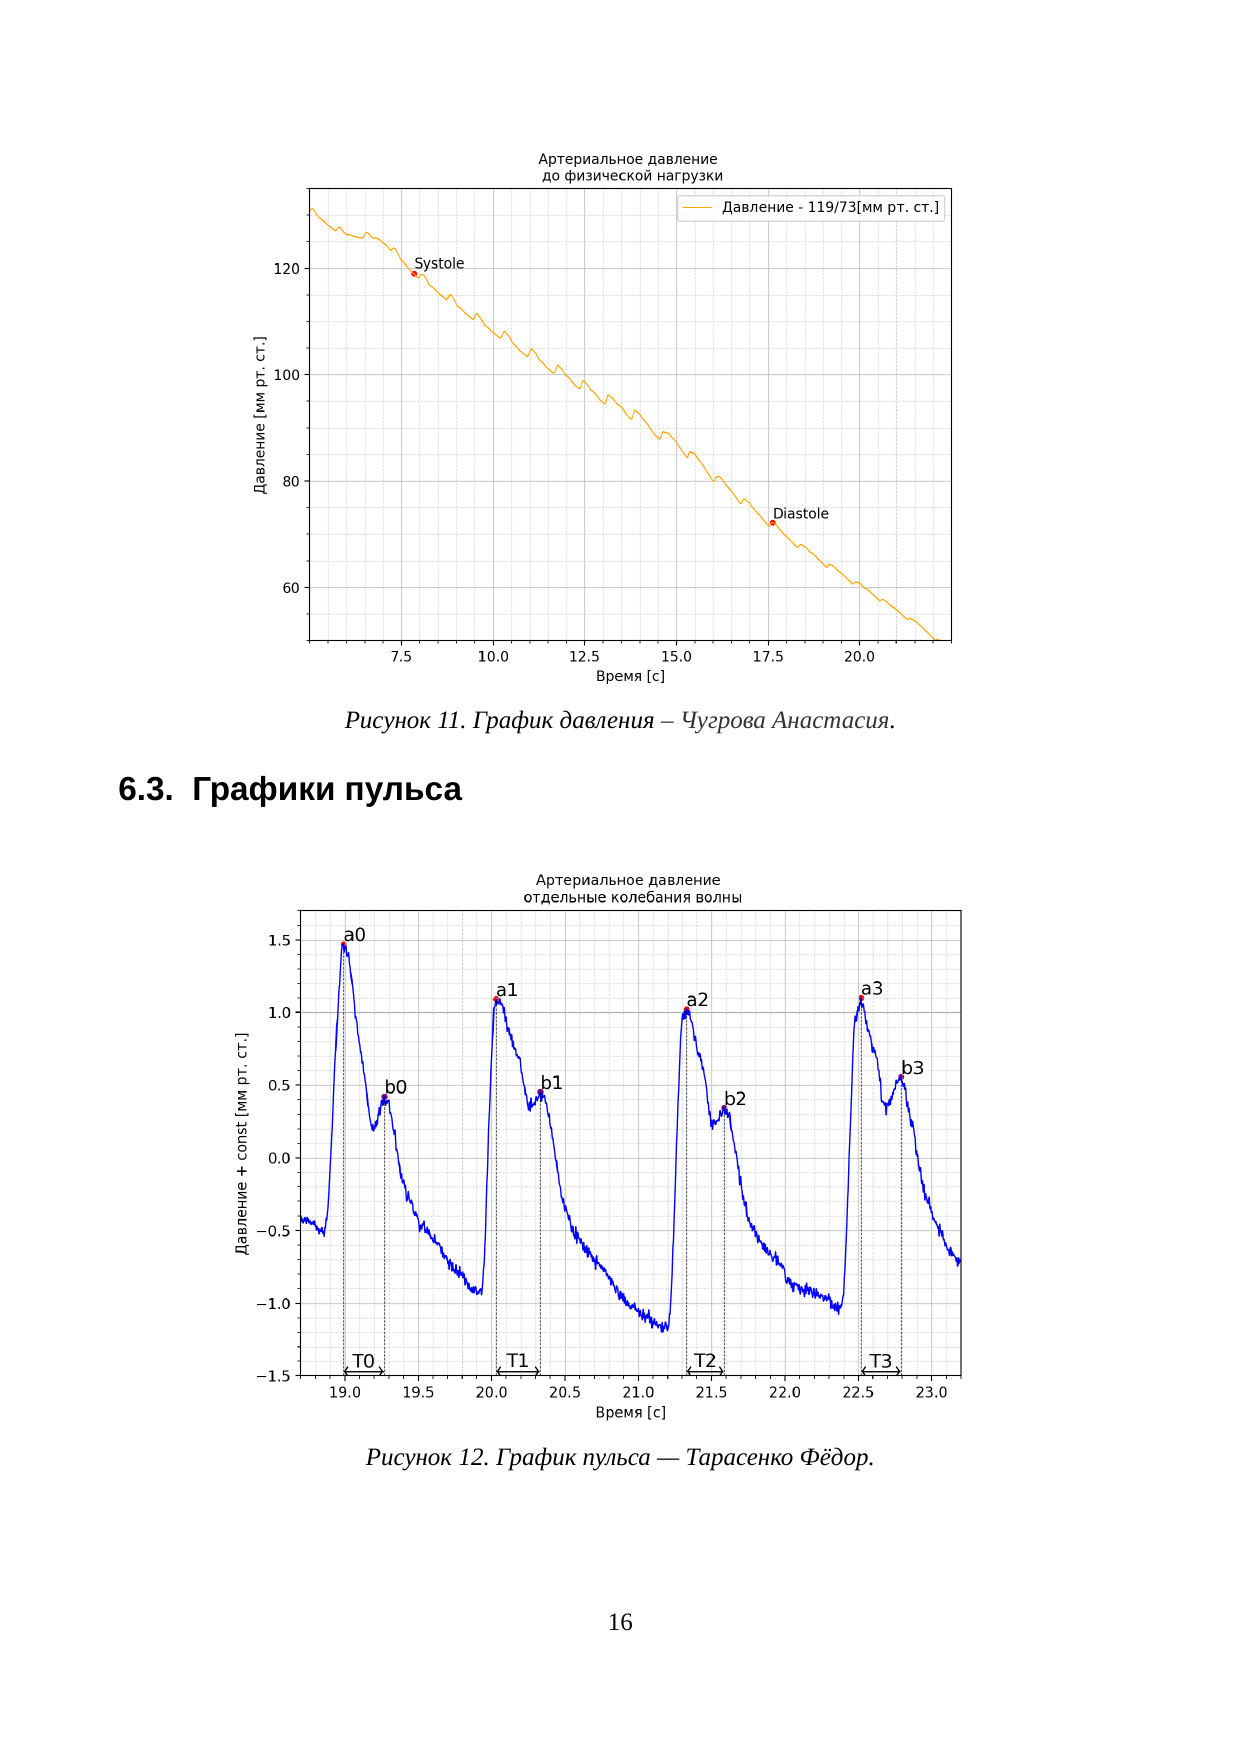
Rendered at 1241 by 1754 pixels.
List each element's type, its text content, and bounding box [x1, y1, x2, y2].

text Рисунок 12. График пульса — Тарасенко Фёдор. [118, 1442, 1122, 1471]
picture [206, 118, 1034, 705]
text Рисунок 11. График давления – Чугрова Анастасия. [118, 705, 1122, 733]
picture [194, 838, 1046, 1442]
subtitle Графики пульса [118, 769, 1122, 807]
